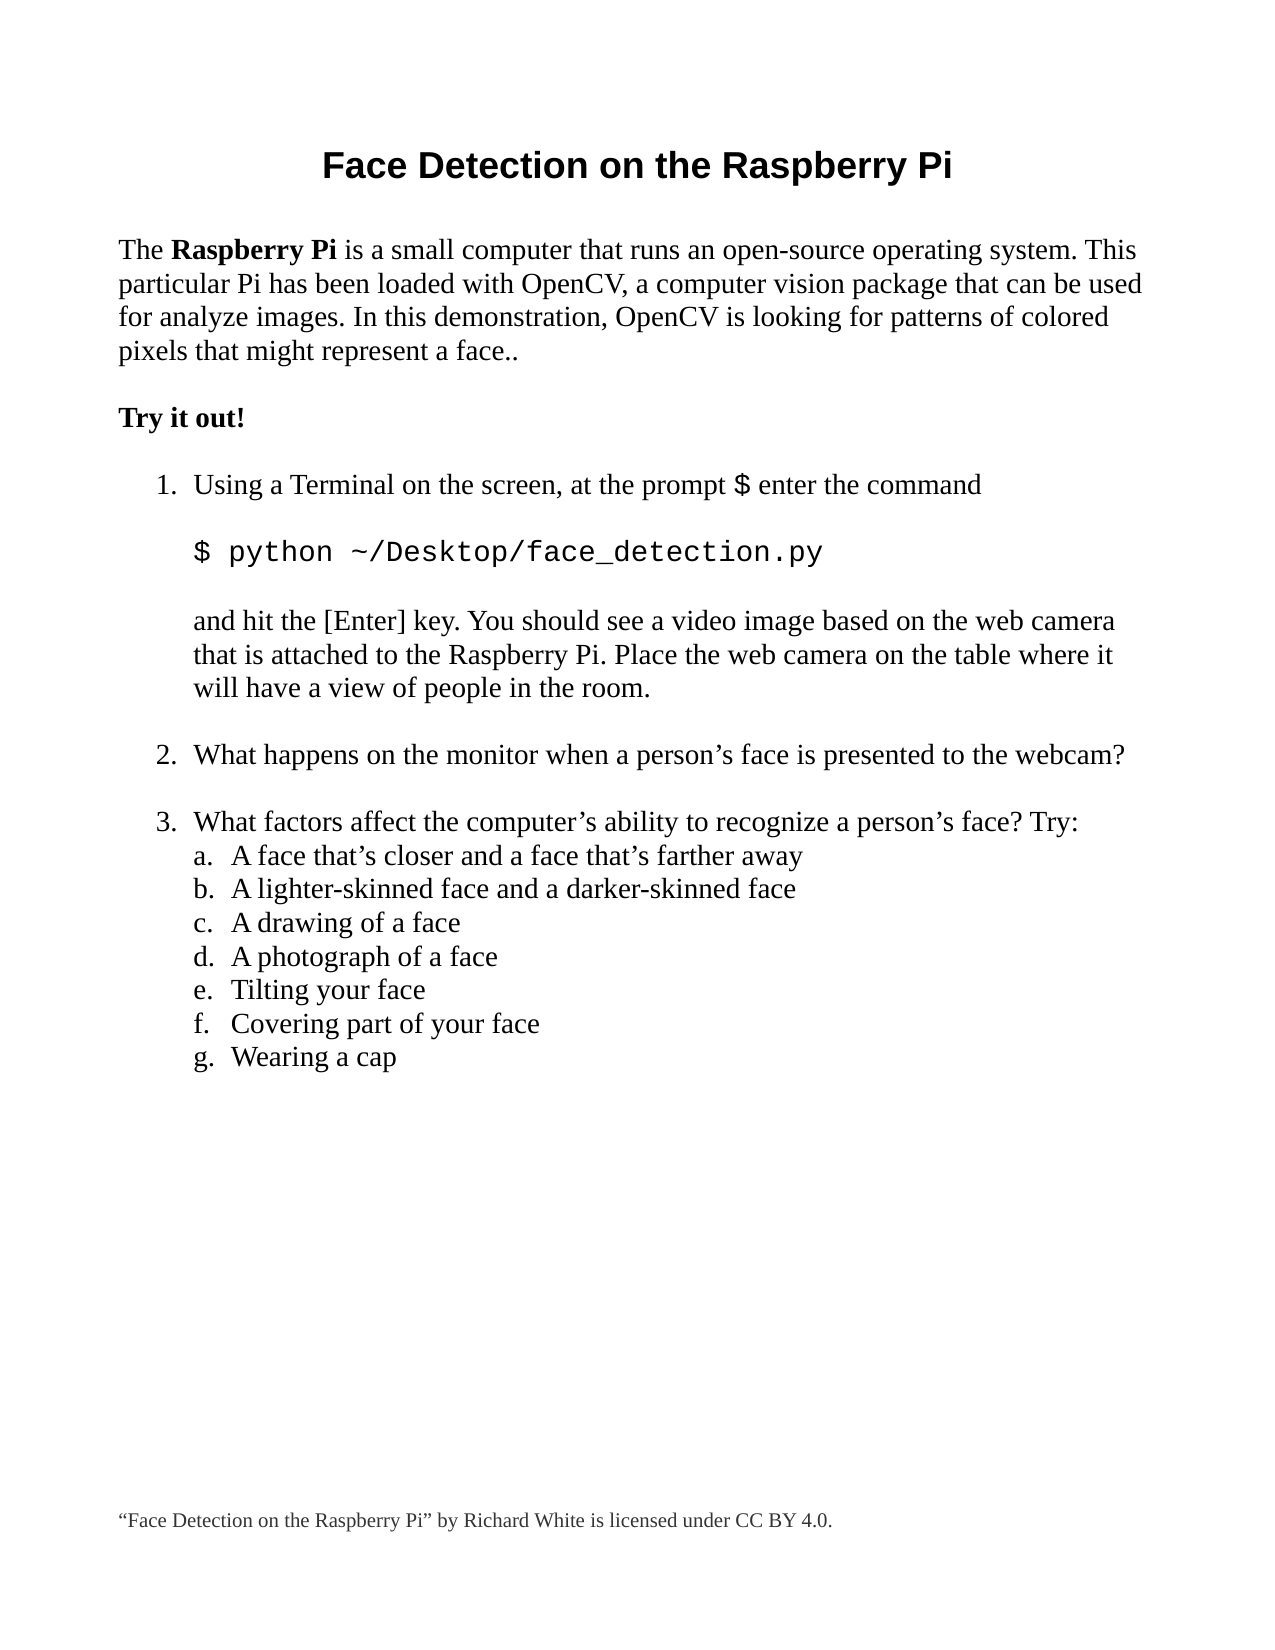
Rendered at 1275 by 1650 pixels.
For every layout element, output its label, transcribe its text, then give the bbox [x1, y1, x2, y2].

text The Raspberry Pi is a small computer that runs an open-source operating system. This particular Pi has been loaded with OpenCV, a computer vision package that can be used for analyze images. In this demonstration, OpenCV is looking for patterns of colored pixels that might represent a face.. [118, 232, 1157, 366]
list Covering part of your face [193, 1006, 1157, 1039]
list A face that’s closer and a face that’s farther away [193, 838, 1157, 872]
text Try it out! [118, 400, 1157, 433]
list A drawing of a face [193, 905, 1157, 939]
list Wearing a cap [193, 1039, 1157, 1106]
list Using a Terminal on the screen, at the prompt $ enter the command $ python ~/Desktop/face_detection.py and hit the [Enter] key. You should see a video image based on the web camera that is attached to the Raspberry Pi. Place the web camera on the table where it will have a view of people in the room. [156, 467, 1157, 737]
subtitle Face Detection on the Raspberry Pi [118, 143, 1157, 186]
list What factors affect the computer’s ability to recognize a person’s face? Try: [156, 804, 1157, 838]
list What happens on the monitor when a person’s face is presented to the webcam? [156, 737, 1157, 804]
list A photograph of a face [193, 939, 1157, 972]
list Tilting your face [193, 972, 1157, 1006]
list A lighter-skinned face and a darker-skinned face [193, 872, 1157, 905]
